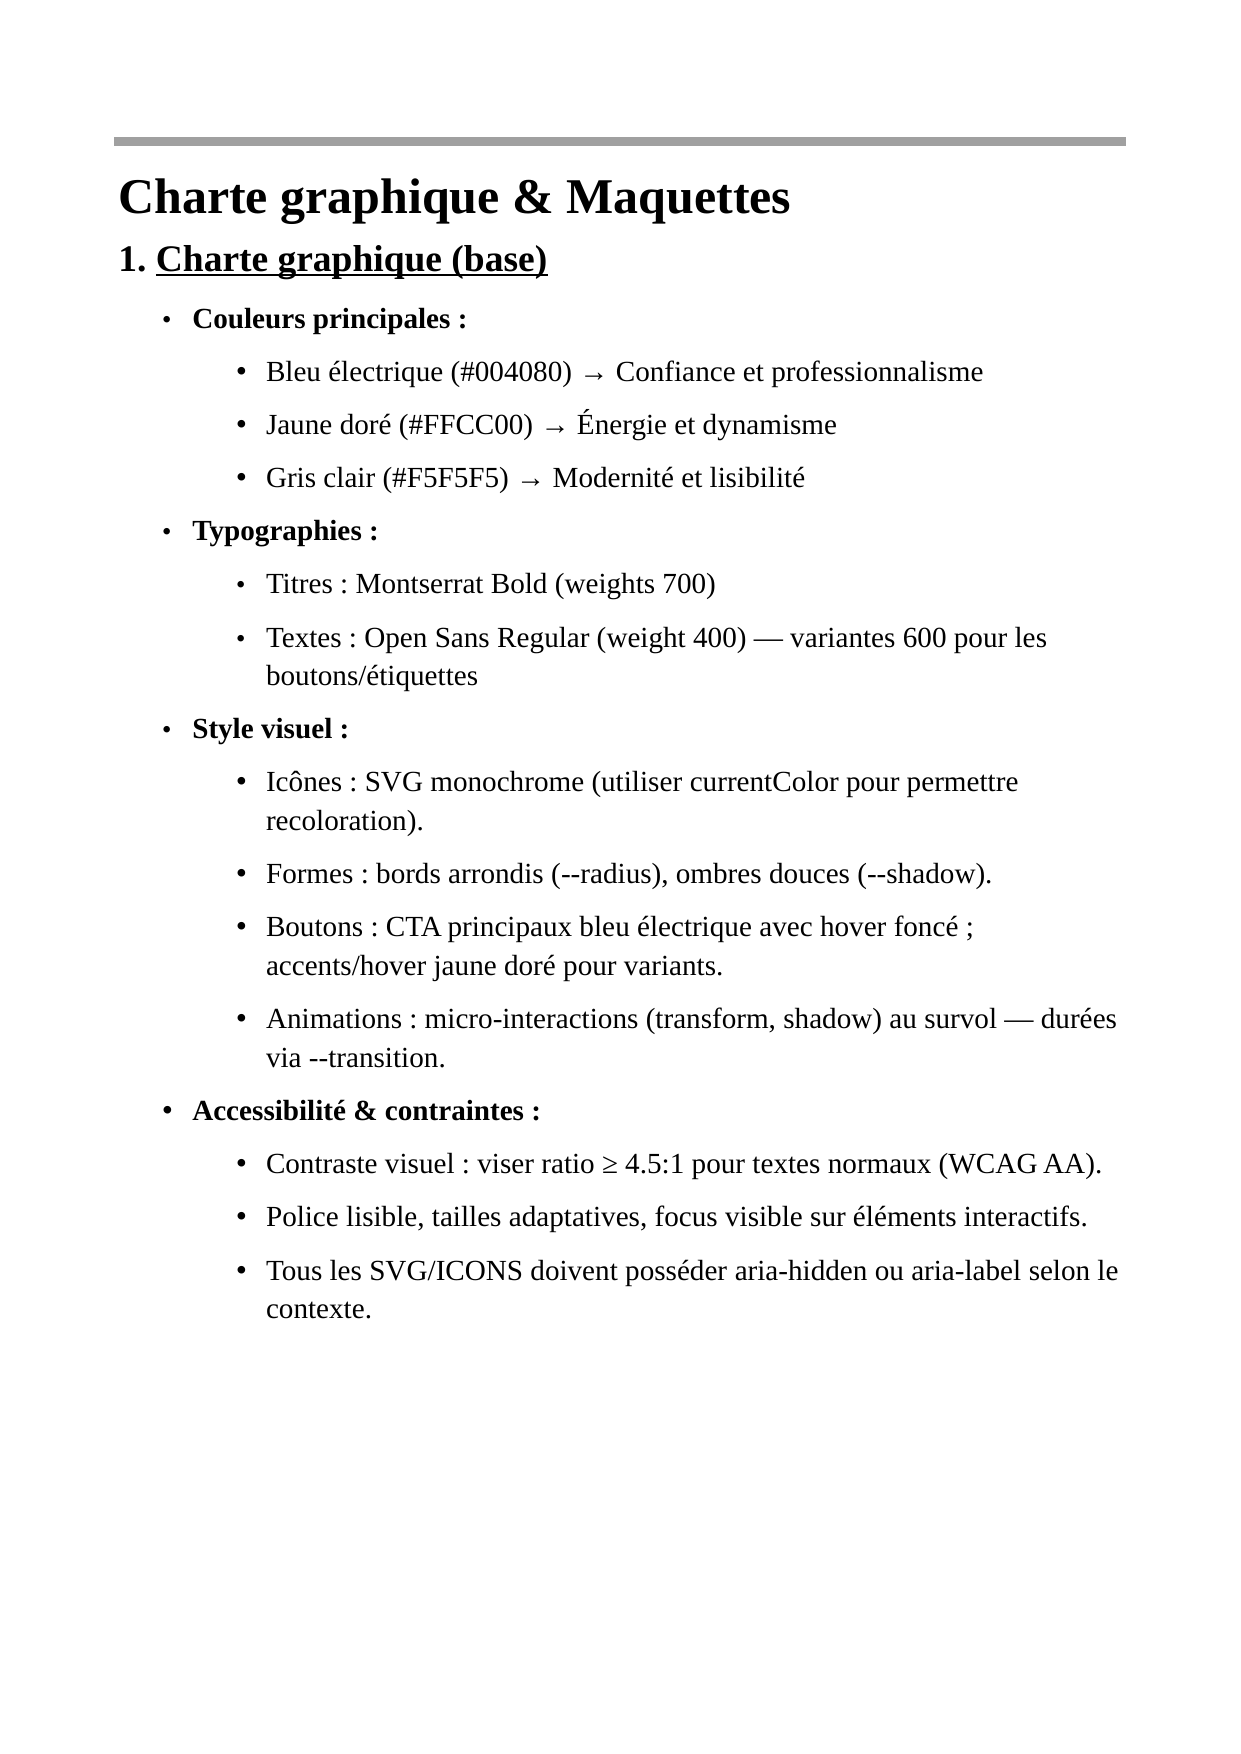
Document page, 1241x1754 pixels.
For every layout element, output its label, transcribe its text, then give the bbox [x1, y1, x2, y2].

list Contraste visuel : viser ratio ≥ 4.5:1 pour textes normaux (WCAG AA). [236, 1146, 1122, 1180]
subtitle Charte graphique & Maquettes [118, 167, 1122, 224]
list Tous les SVG/ICONS doivent posséder aria-hidden ou aria-label selon le contexte. [236, 1253, 1122, 1325]
list Gris clair (#F5F5F5) → Modernité et lisibilité [236, 460, 1122, 494]
list Titres : Montserrat Bold (weights 700) [236, 567, 1122, 600]
list Bleu électrique (#004080) → Confiance et professionnalisme [236, 354, 1122, 387]
list Formes : bords arrondis (--radius), ombres douces (--shadow). [236, 856, 1122, 890]
list Couleurs principales : [162, 301, 1122, 334]
list Icônes : SVG monochrome (utiliser currentColor pour permettre recoloration). [236, 764, 1122, 837]
subtitle 1. Charte graphique (base) [118, 237, 1122, 280]
list Typographies : [162, 513, 1122, 547]
list Style visuel : [162, 711, 1122, 745]
list Textes : Open Sans Regular (weight 400) — variantes 600 pour les boutons/étiquettes [236, 620, 1122, 692]
list Animations : micro-interactions (transform, shadow) au survol — durées via --transition. [236, 1001, 1122, 1073]
list Boutons : CTA principaux bleu électrique avec hover foncé ; accents/hover jaune doré pour variants. [236, 909, 1122, 982]
list Accessibilité & contraintes : [162, 1093, 1122, 1127]
list Police lisible, tailles adaptatives, focus visible sur éléments interactifs. [236, 1199, 1122, 1233]
list Jaune doré (#FFCC00) → Énergie et dynamisme [236, 407, 1122, 441]
